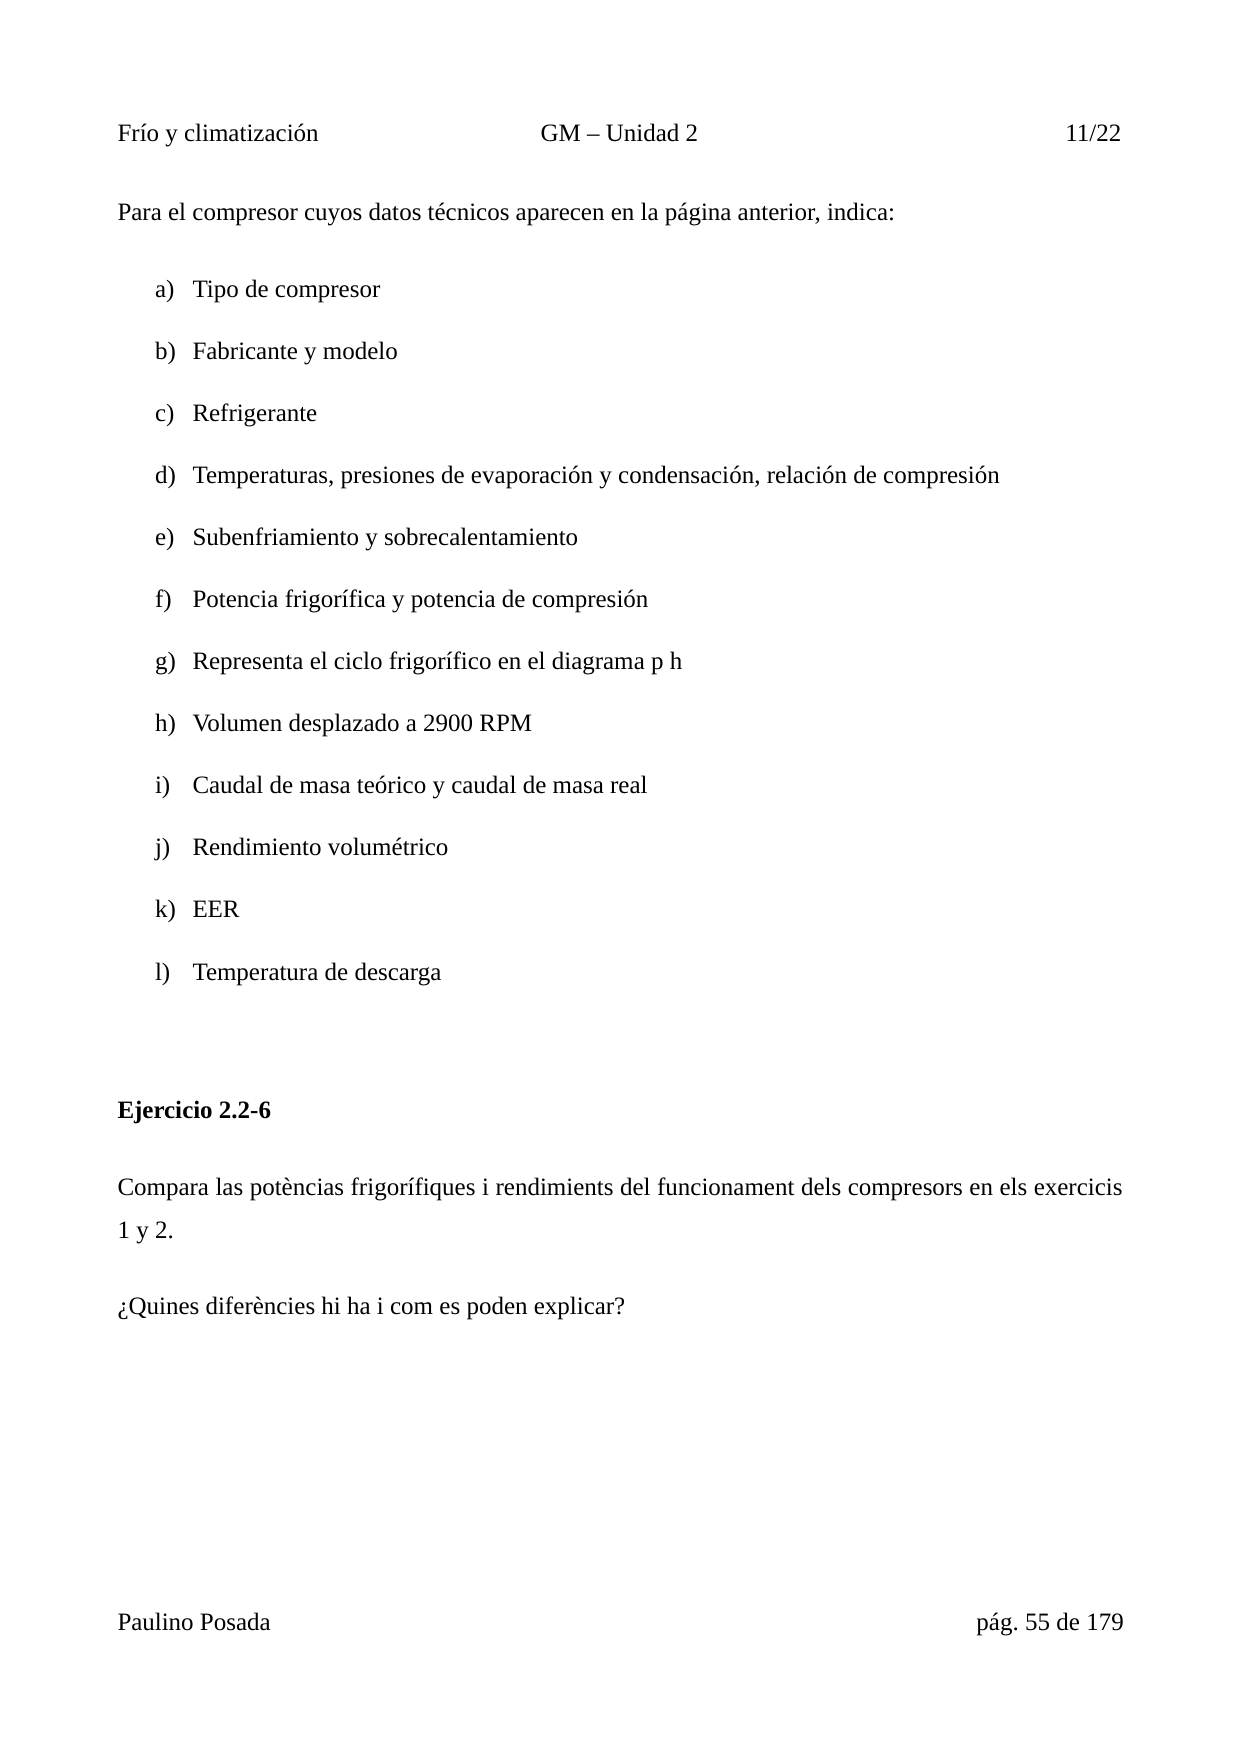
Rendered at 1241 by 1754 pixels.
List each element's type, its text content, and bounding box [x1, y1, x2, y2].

list Tipo de compresor [155, 274, 1123, 302]
list Rendimiento volumétrico [155, 832, 1123, 861]
list Volumen desplazado a 2900 RPM [155, 708, 1123, 737]
list Fabricante y modelo [155, 336, 1123, 364]
list Potencia frigorífica y potencia de compresión [155, 584, 1123, 613]
text Ejercicio 2.2-6 [117, 1095, 1123, 1124]
list Temperaturas, presiones de evaporación y condensación, relación de compresión [155, 460, 1123, 489]
list Subenfriamiento y sobrecalentamiento [155, 522, 1123, 551]
text Compara las potèncias frigorífiques i rendimients del funcionament dels compresors en els exercicis 1 y 2. [117, 1172, 1123, 1243]
text ¿Quines diferències hi ha i com es poden explicar? [117, 1291, 1123, 1320]
list EER [155, 894, 1123, 923]
list Caudal de masa teórico y caudal de masa real [155, 770, 1123, 799]
list Refrigerante [155, 398, 1123, 427]
text Para el compresor cuyos datos técnicos aparecen en la página anterior, indica: [117, 197, 1123, 226]
list Temperatura de descarga [155, 957, 1123, 985]
list Representa el ciclo frigorífico en el diagrama p h [155, 646, 1123, 675]
